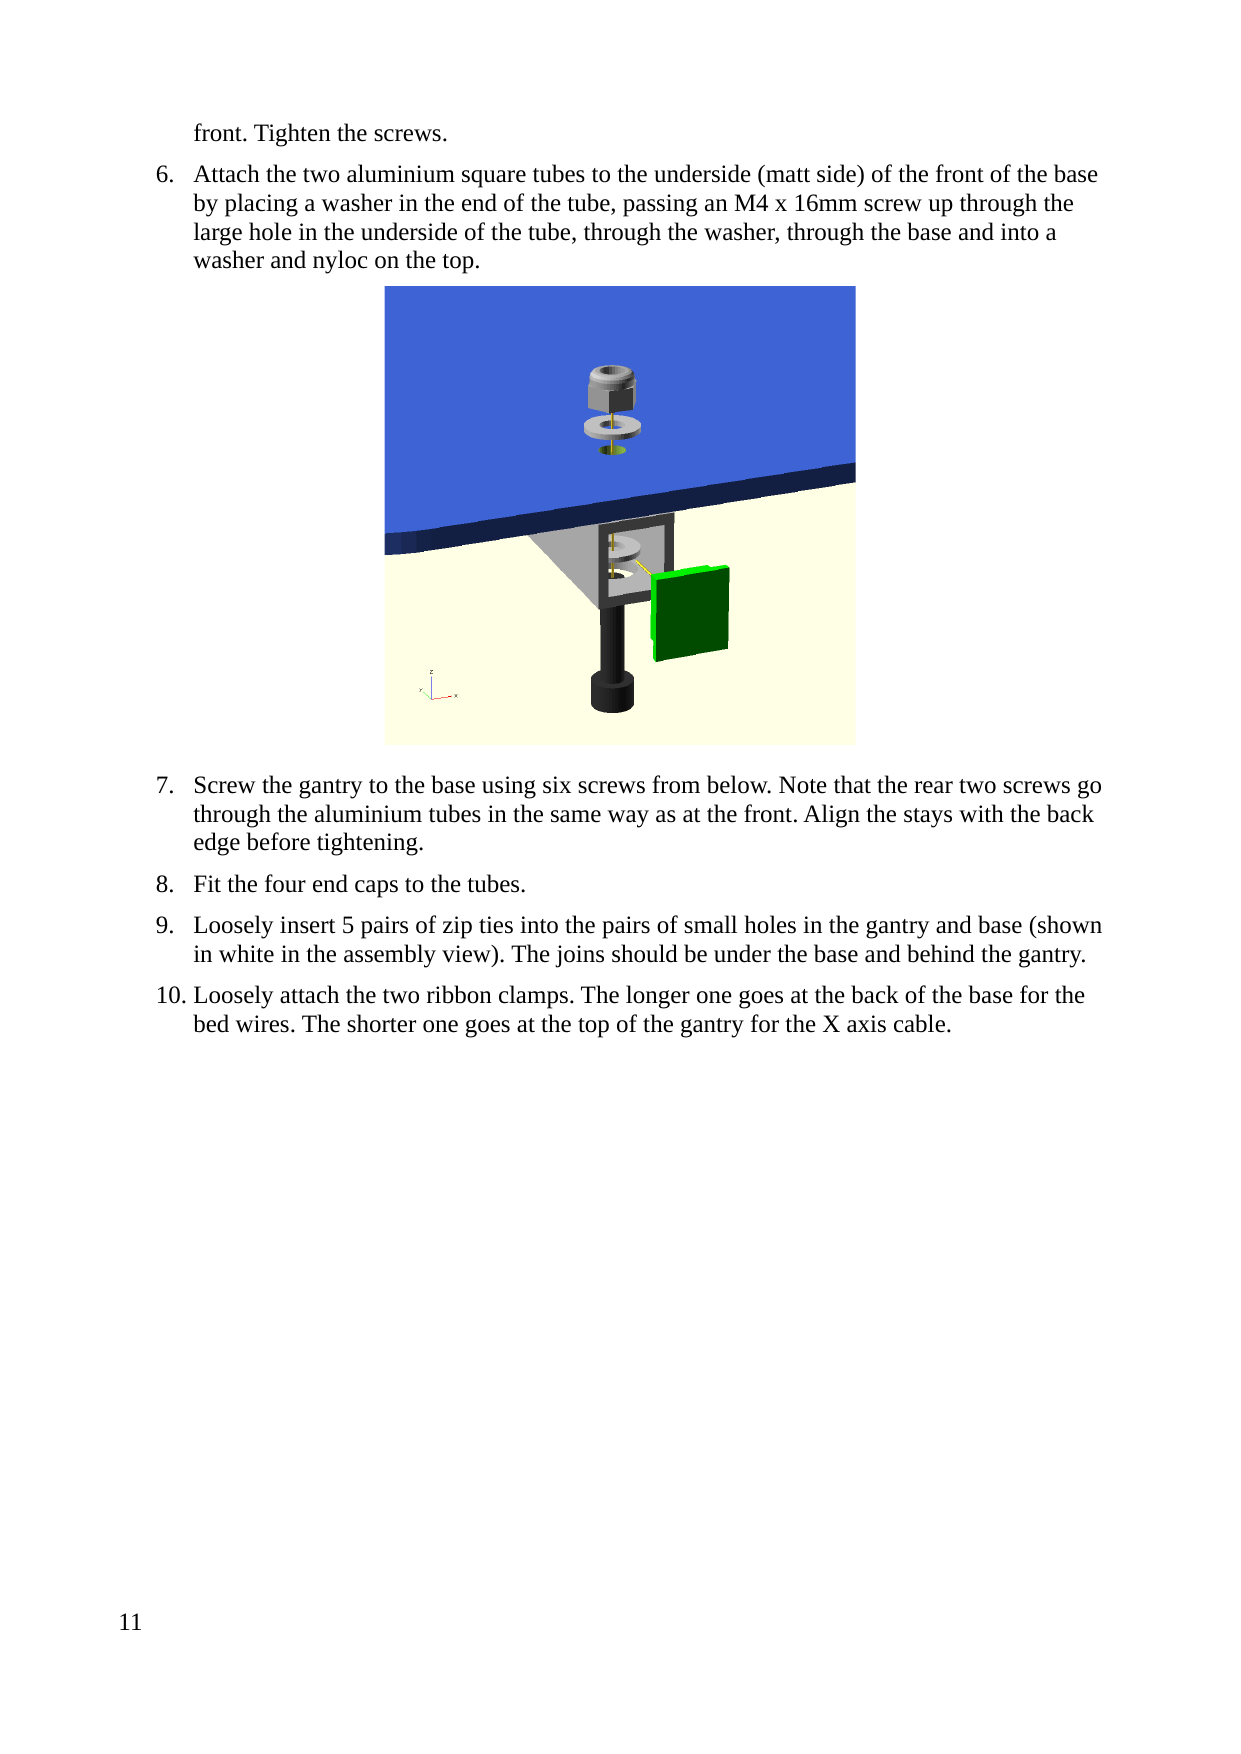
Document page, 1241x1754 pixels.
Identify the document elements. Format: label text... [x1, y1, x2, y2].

list Loosely insert 5 pairs of zip ties into the pairs of small holes in the gantry and base (shown in white in the assembly view). The joins should be under the base and behind the gantry. [156, 910, 1122, 967]
list Attach the two aluminium square tubes to the underside (matt side) of the front of the base by placing a washer in the end of the tube, passing an M4 x 16mm screw up through the large hole in the underside of the tube, through the washer, through the base and into a washer and nyloc on the top. [156, 159, 1122, 274]
picture [384, 286, 856, 745]
list Fit the four end caps to the tubes. [156, 869, 1122, 897]
list Screw the gantry to the base using six screws from below. Note that the rear two screws go through the aluminium tubes in the same way as at the front. Align the stays with the back edge before tightening. [156, 770, 1122, 856]
list Loosely attach the two ribbon clamps. The longer one goes at the back of the base for the bed wires. The shorter one goes at the top of the gantry for the X axis cable. [156, 980, 1122, 1037]
list front. Tighten the screws. [156, 118, 1122, 147]
